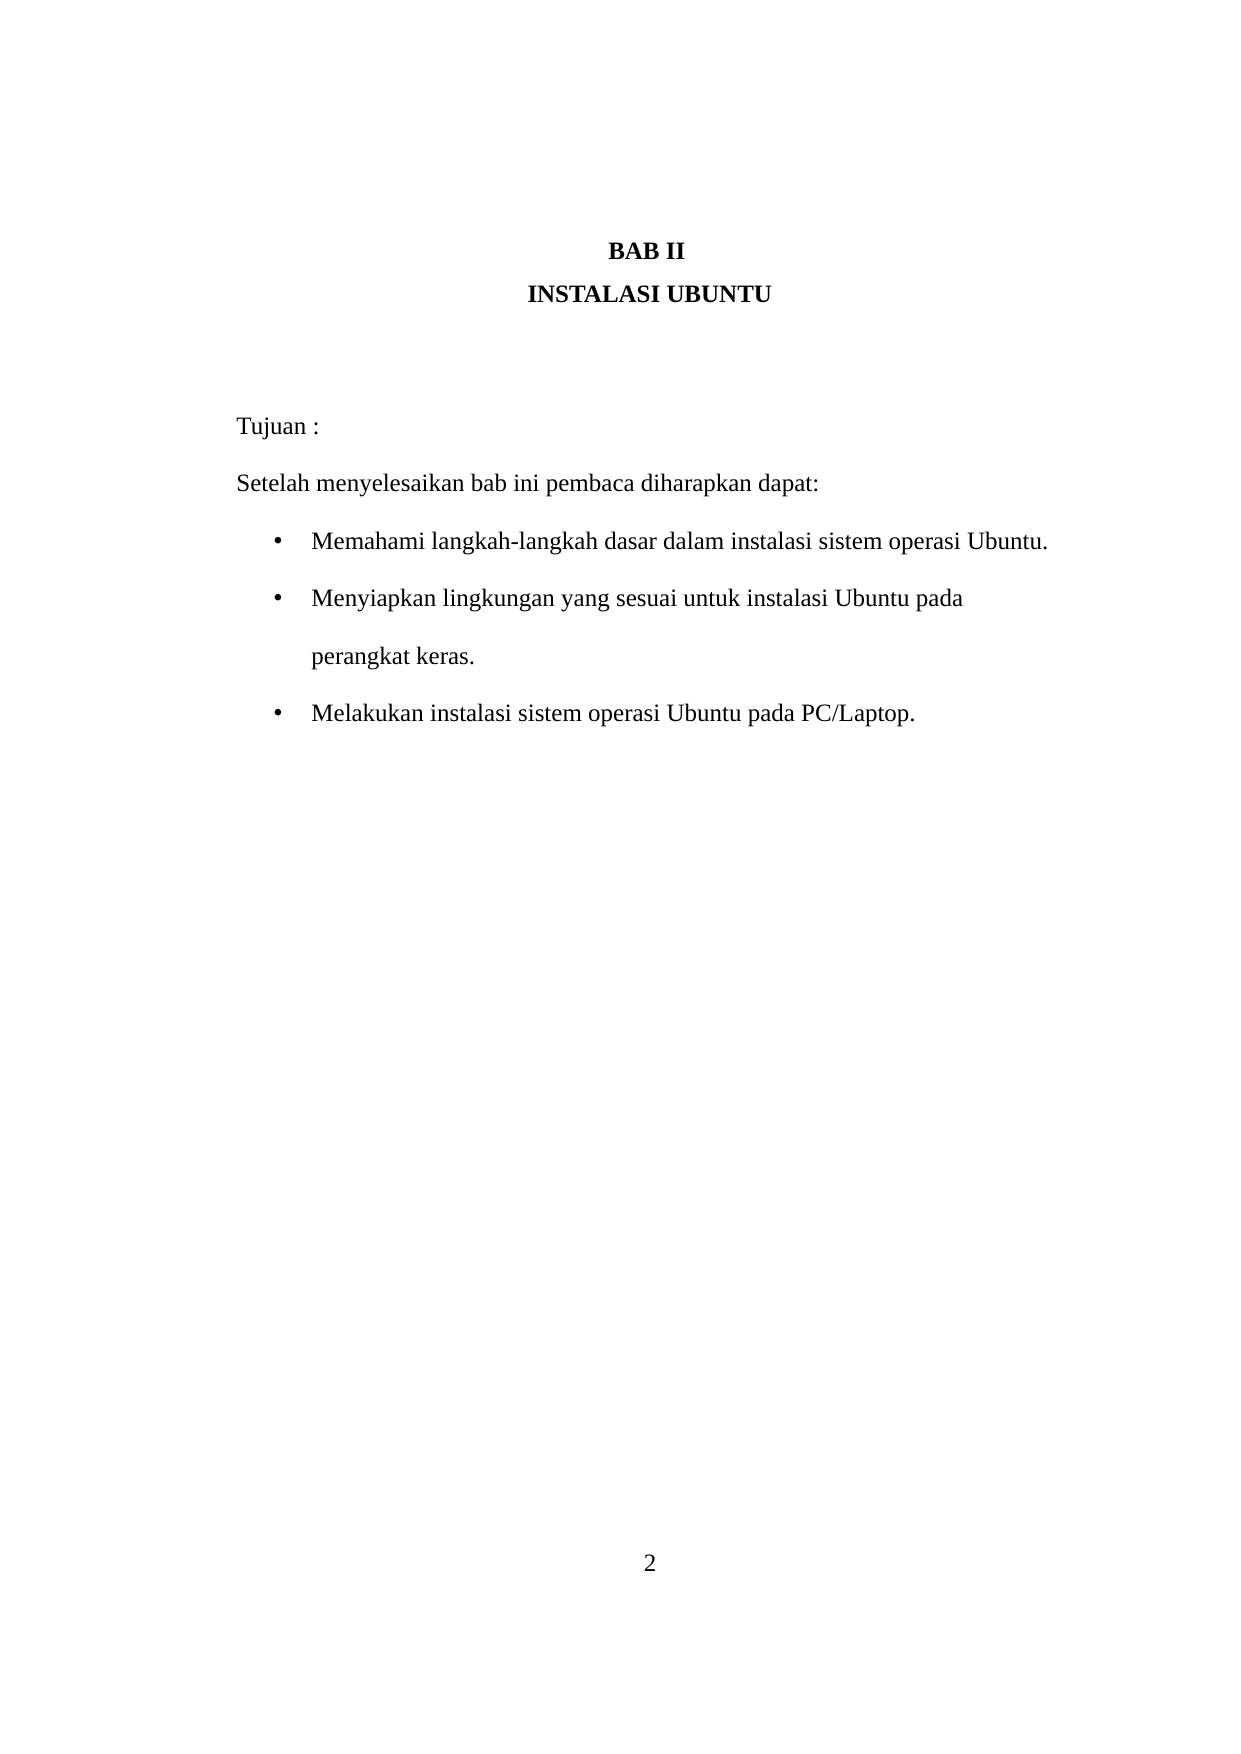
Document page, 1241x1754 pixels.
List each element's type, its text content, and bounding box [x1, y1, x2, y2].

list Menyiapkan lingkungan yang sesuai untuk instalasi Ubuntu pada perangkat keras. [274, 583, 1063, 670]
text Setelah menyelesaikan bab ini pembaca diharapkan dapat: [236, 468, 1063, 497]
text Tujuan : [236, 411, 1063, 440]
list Memahami langkah-langkah dasar dalam instalasi sistem operasi Ubuntu. [274, 526, 1063, 555]
list Melakukan instalasi sistem operasi Ubuntu pada PC/Laptop. [274, 698, 1063, 727]
subtitle INSTALASI UBUNTU [236, 236, 1063, 308]
